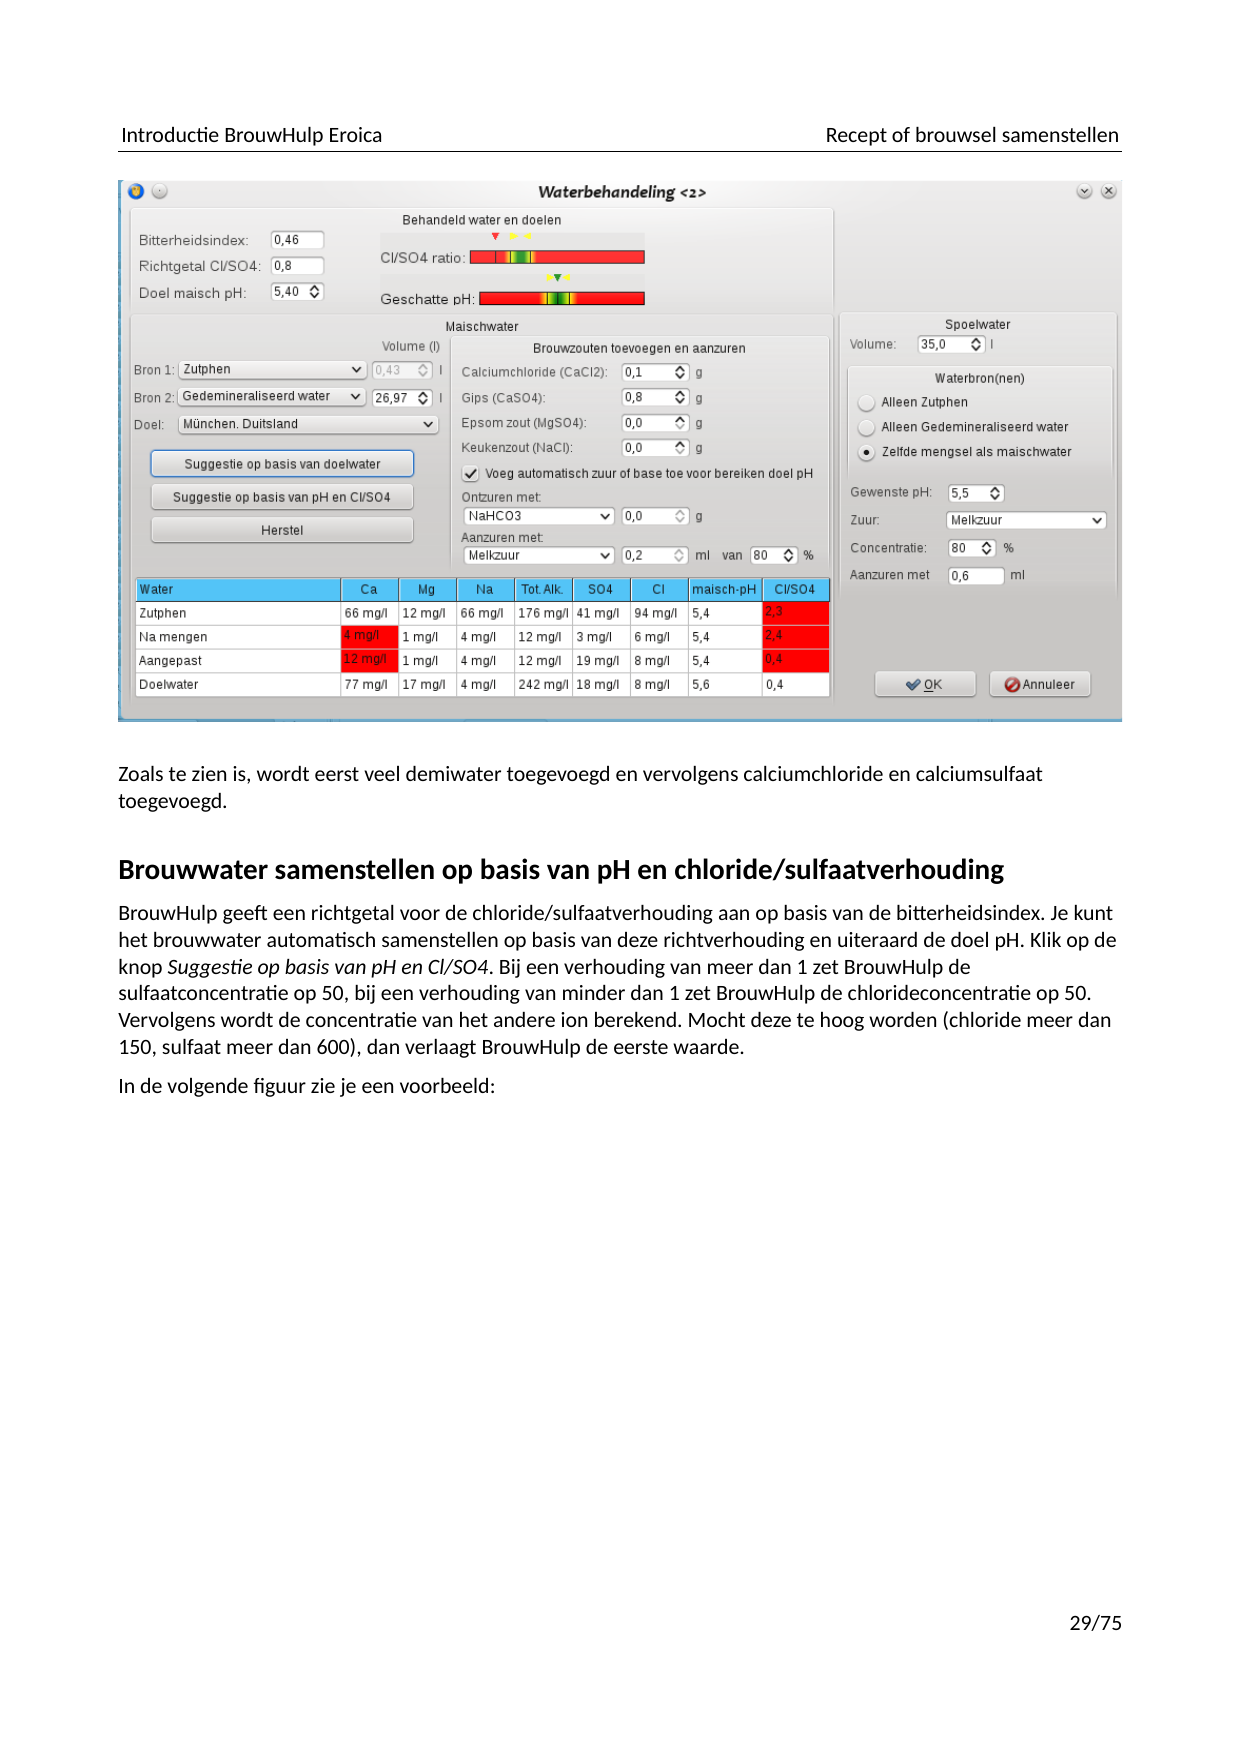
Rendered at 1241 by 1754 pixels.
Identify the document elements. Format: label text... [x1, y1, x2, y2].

text BrouwHulp geeft een richtgetal voor de chloride/sulfaatverhouding aan op basis van de bitterheidsindex. Je kunt het brouwwater automatisch samenstellen op basis van deze richtverhouding en uiteraard de doel pH. Klik op de knop Suggestie op basis van pH en Cl/SO4. Bij een verhouding van meer dan 1 zet BrouwHulp de sulfaatconcentratie op 50, bij een verhouding van minder dan 1 zet BrouwHulp de chlorideconcentratie op 50. Vervolgens wordt de concentratie van het andere ion berekend. Mocht deze te hoog worden (chloride meer dan 150, sulfaat meer dan 600), dan verlaagt BrouwHulp de eerste waarde. [118, 899, 1122, 1059]
text Zoals te zien is, wordt eerst veel demiwater toegevoegd en vervolgens calciumchloride en calciumsulfaat toegevoegd. [118, 761, 1122, 814]
text In de volgende figuur zie je een voorbeeld: [118, 1072, 1122, 1099]
subtitle Brouwwater samenstellen op basis van pH en chloride/sulfaatverhouding [118, 851, 1122, 887]
picture [118, 180, 1123, 722]
